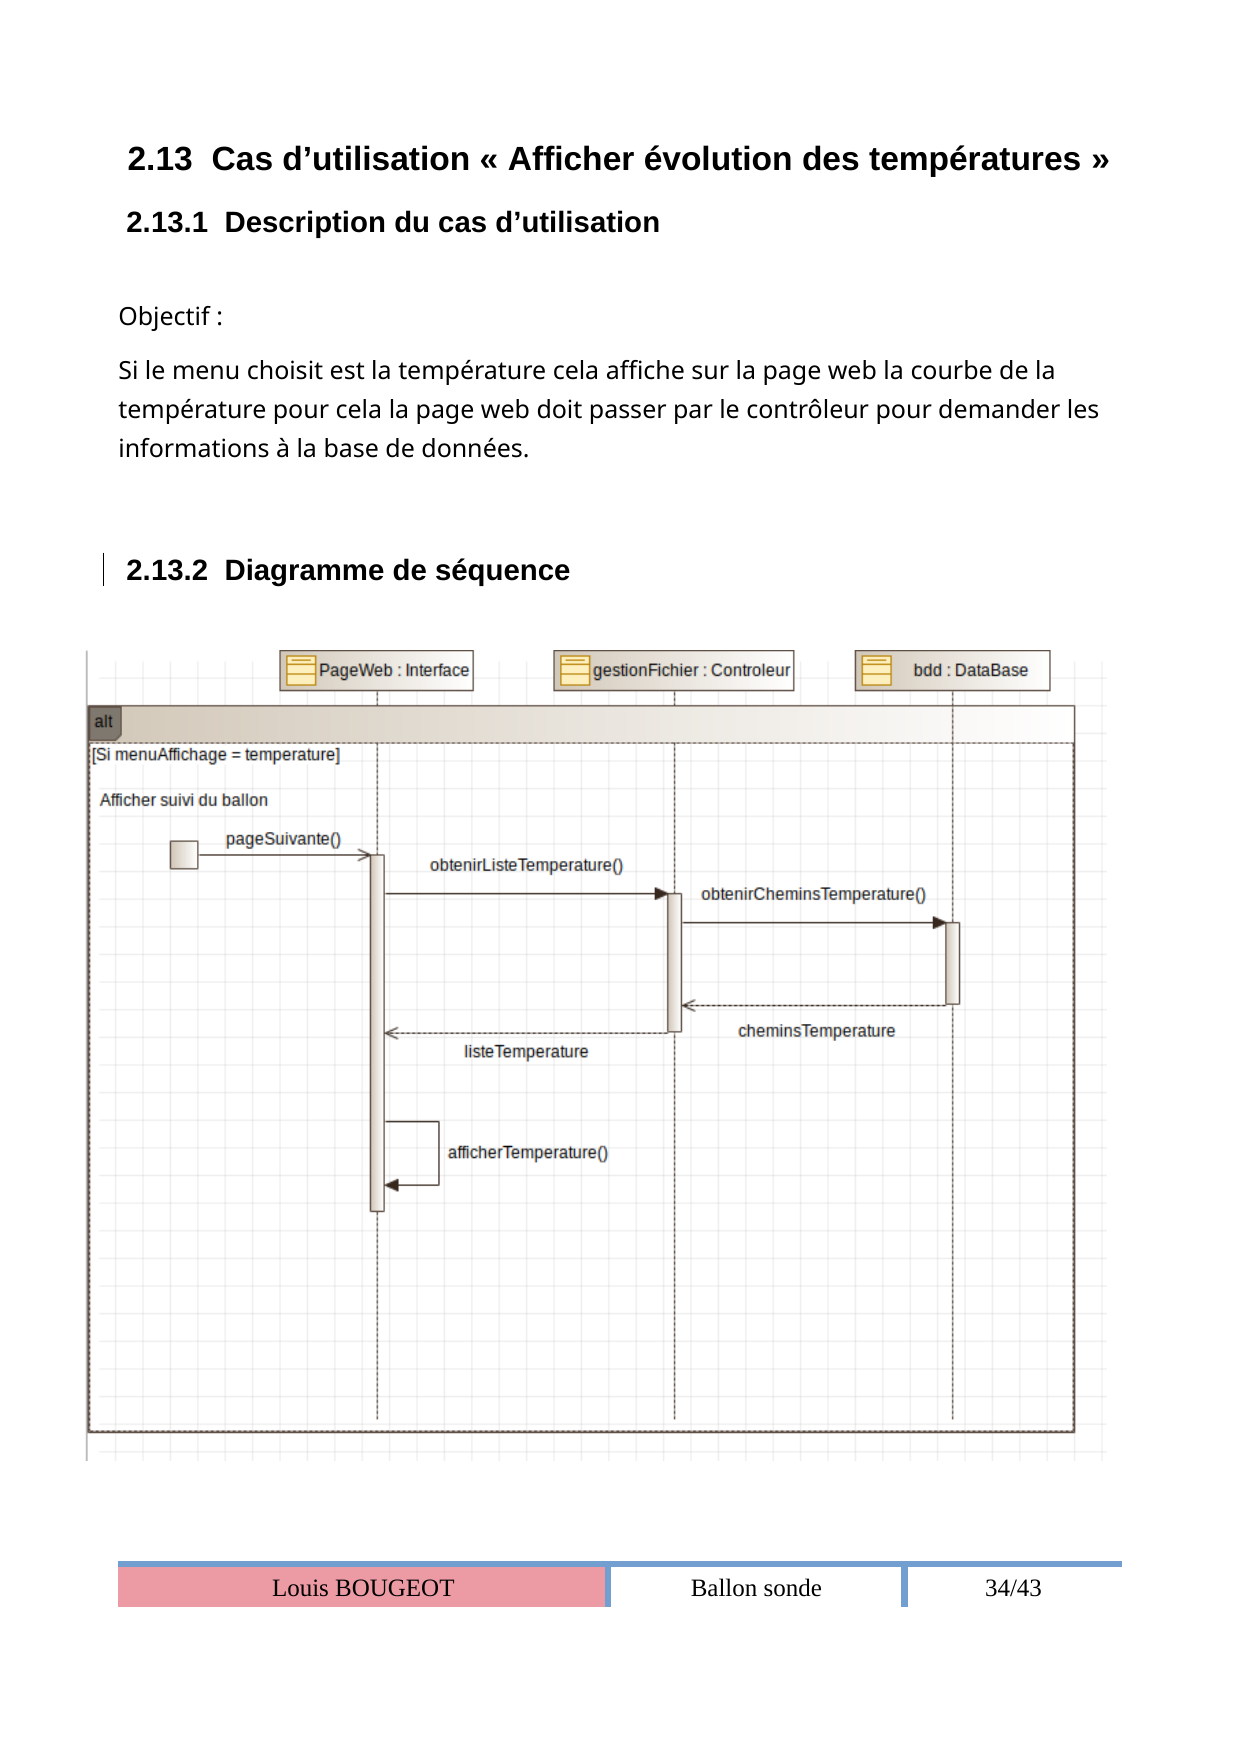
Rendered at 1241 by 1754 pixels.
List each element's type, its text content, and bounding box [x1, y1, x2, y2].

text Objectif : [118, 298, 1122, 333]
subtitle Cas d’utilisation « Afficher évolution des températures » [118, 139, 1122, 178]
subtitle Description du cas d’utilisation [118, 205, 1122, 238]
subtitle Diagramme de séquence [118, 553, 1122, 586]
picture [85, 650, 1107, 1461]
text Si le menu choisit est la température cela affiche sur la page web la courbe de la température pour cela la page web doit passer par le contrôleur pour demander les informations à la base de données. [118, 352, 1122, 465]
